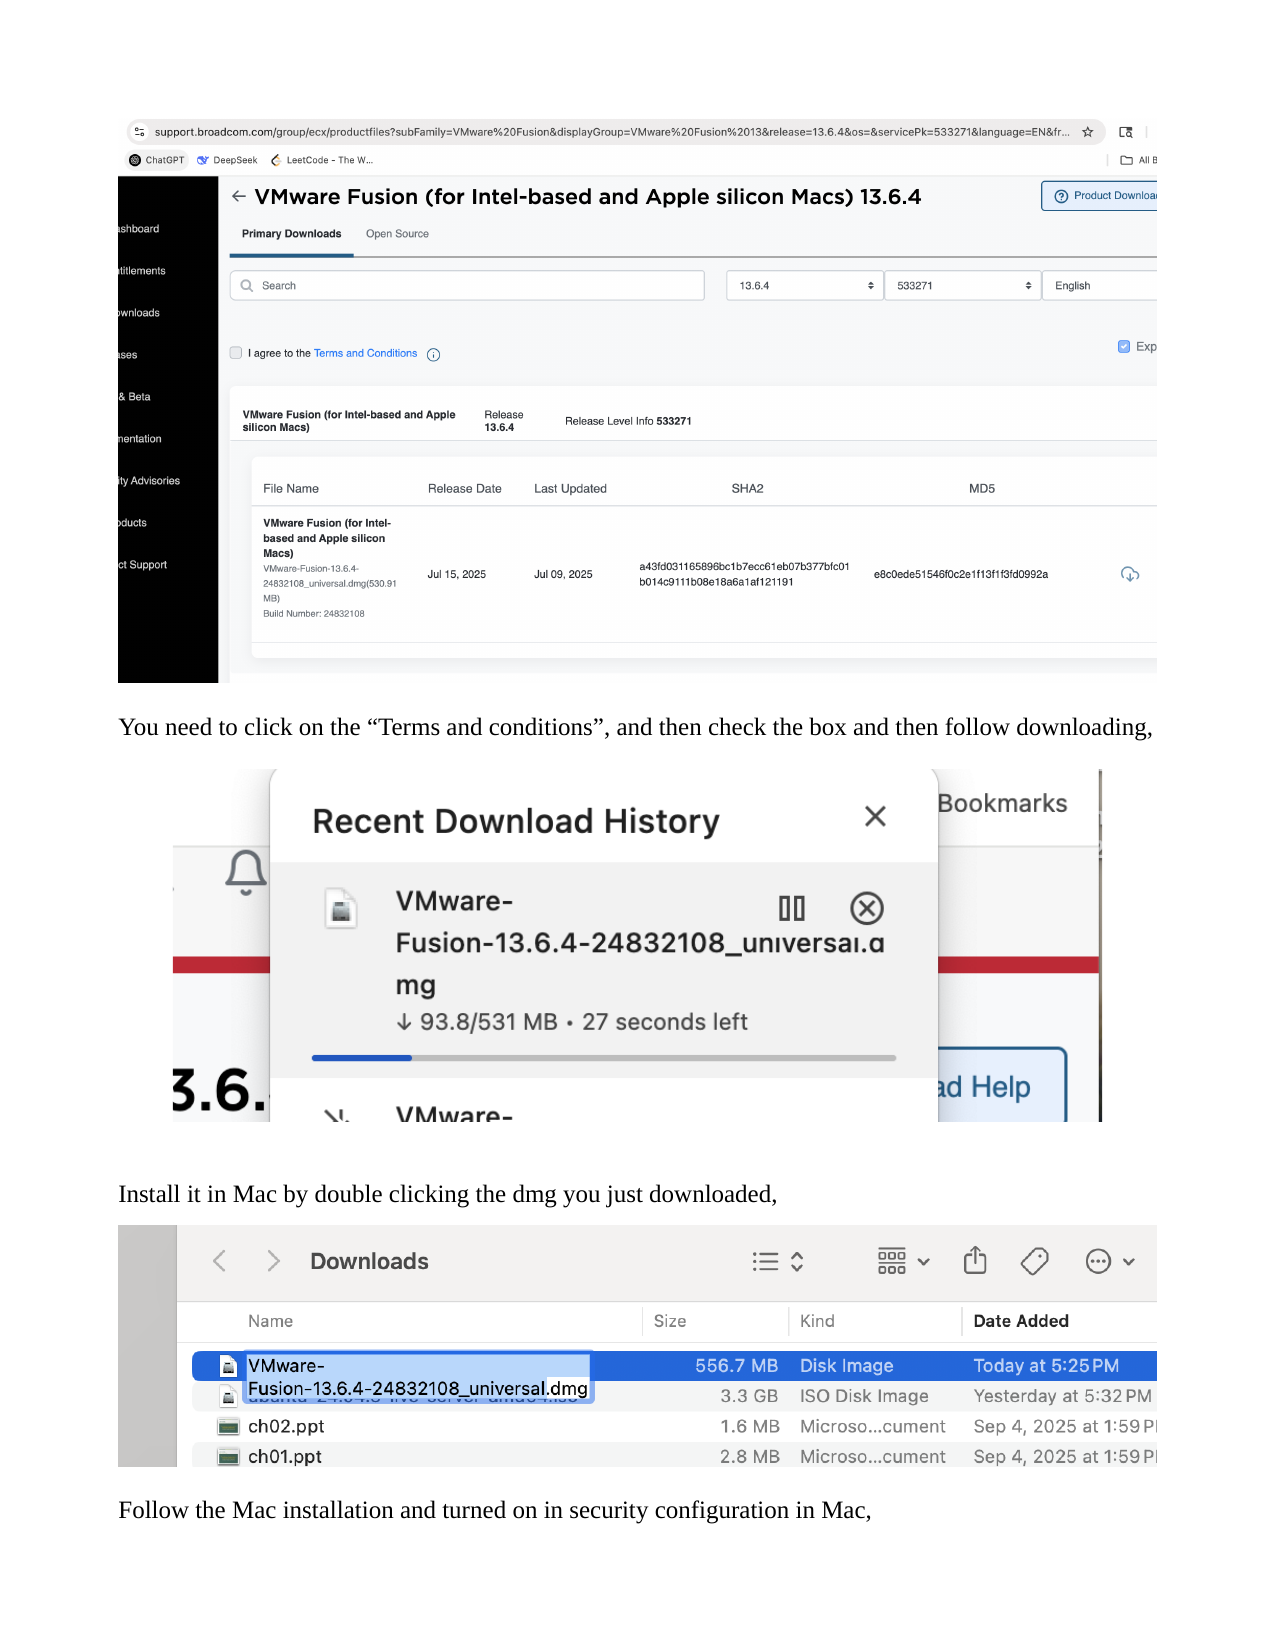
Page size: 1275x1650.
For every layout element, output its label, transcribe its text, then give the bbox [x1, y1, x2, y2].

text Follow the Mac installation and turned on in security configuration in Mac, [118, 1495, 1157, 1524]
picture [118, 1225, 1157, 1467]
picture [118, 118, 1157, 683]
text Install it in Mac by double clicking the dmg you just downloaded, [118, 1179, 1157, 1207]
text You need to click on the “Terms and conditions”, and then check the box and then follow downloading, [118, 712, 1157, 740]
picture [172, 769, 1103, 1122]
